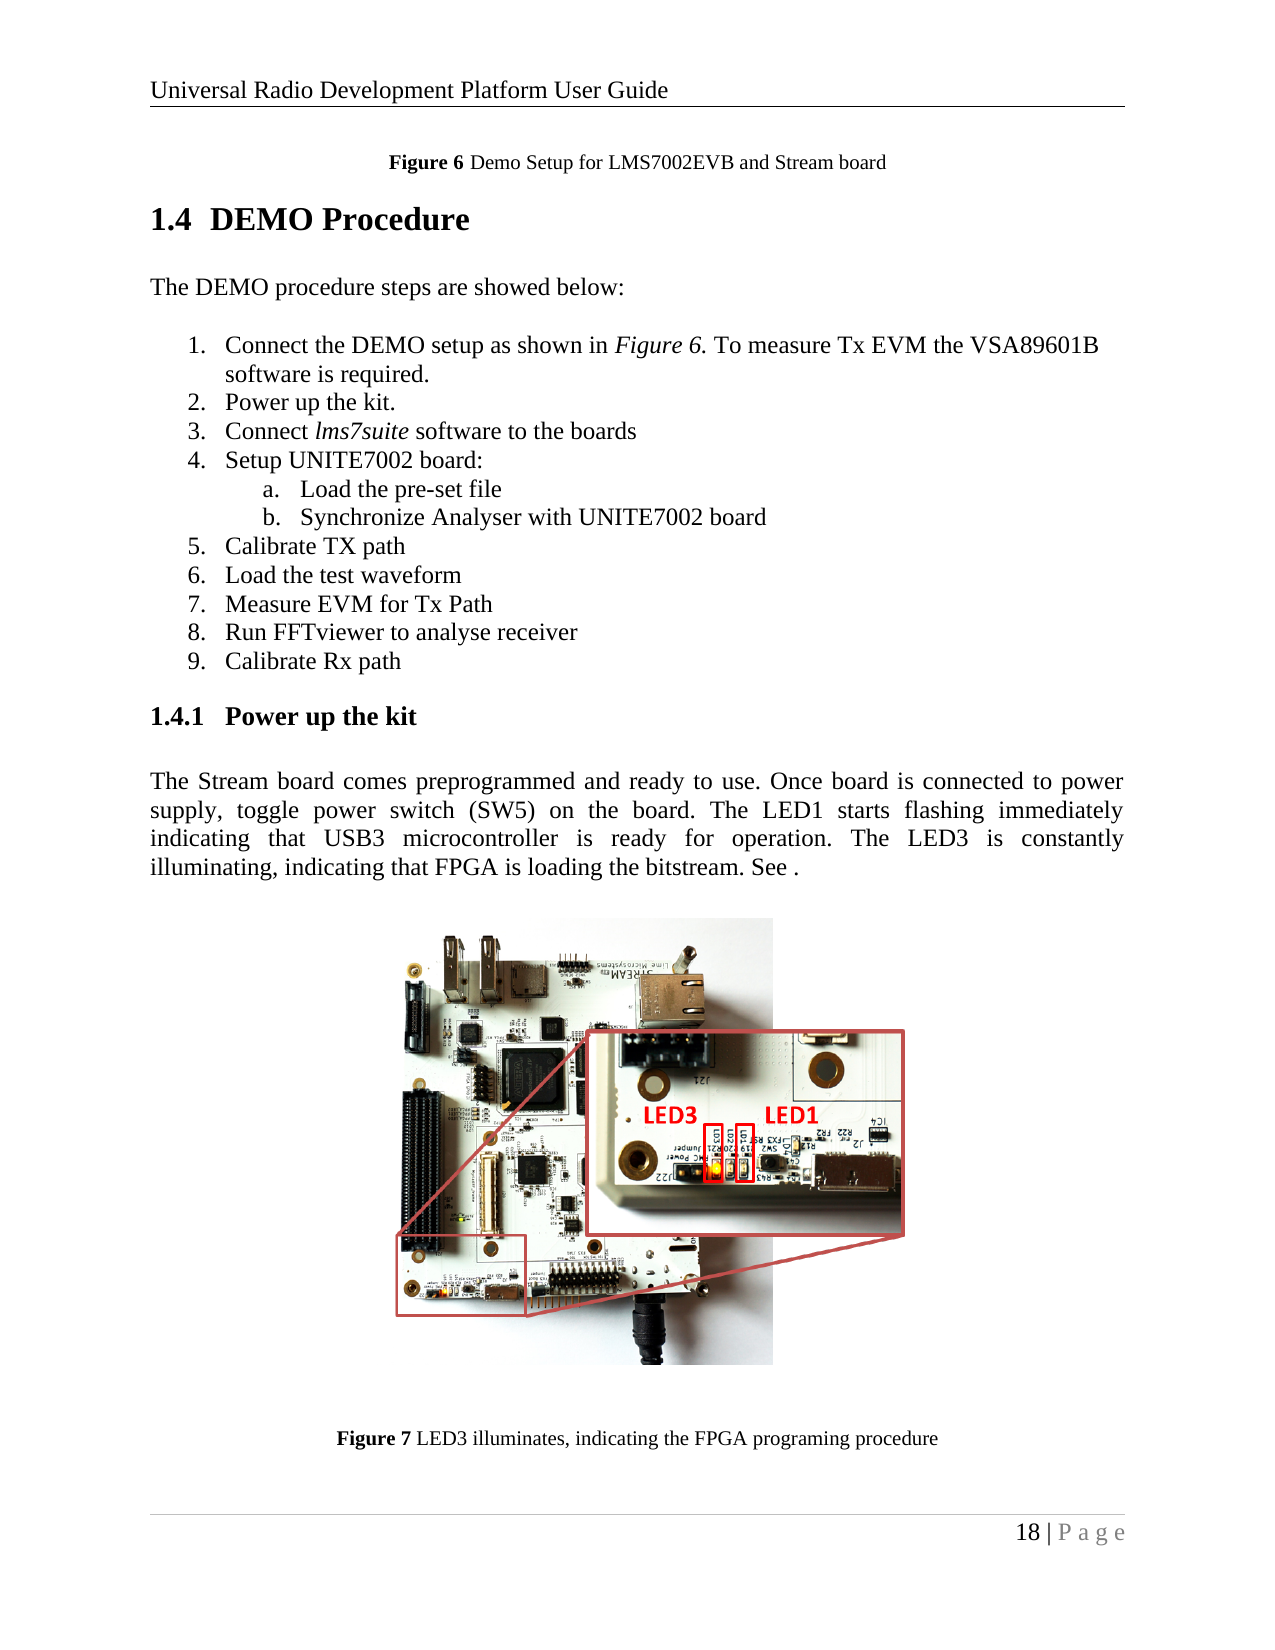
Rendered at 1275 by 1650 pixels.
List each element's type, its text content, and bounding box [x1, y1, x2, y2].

list Calibrate Rx path [187, 646, 1125, 675]
text Figure 6 Demo Setup for LMS7002EVB and Stream board [150, 150, 1125, 174]
list Connect the DEMO setup as shown in Figure 6. To measure Tx EVM the VSA89601B software is required. [187, 330, 1125, 387]
list Measure EVM for Tx Path [187, 589, 1125, 617]
text The DEMO procedure steps are showed below: [150, 272, 1125, 301]
list Setup UNITE7002 board: [187, 445, 1125, 474]
list Load the test waveform [187, 560, 1125, 589]
subtitle DEMO Procedure [150, 199, 1125, 237]
text The Stream board comes preprogrammed and ready to use. Once board is connected to power supply, toggle power switch (SW5) on the board. The LED1 starts flashing immediately indicating that USB3 microcontroller is ready for operation. The LED3 is constantly illuminating, indicating that FPGA is loading the bitstream. See . [150, 766, 1125, 881]
list Run FFTviewer to analyse receiver [187, 617, 1125, 646]
list Connect lms7suite software to the boards [187, 416, 1125, 445]
subtitle Power up the kit [150, 700, 1125, 731]
text Figure 7 LED3 illuminates, indicating the FPGA programing procedure [150, 1426, 1125, 1450]
list Calibrate TX path [187, 531, 1125, 560]
list Power up the kit. [187, 387, 1125, 416]
list Synchronize Analyser with UNITE7002 board [262, 502, 1125, 531]
list Load the pre-set file [262, 474, 1125, 502]
picture [370, 918, 905, 1365]
